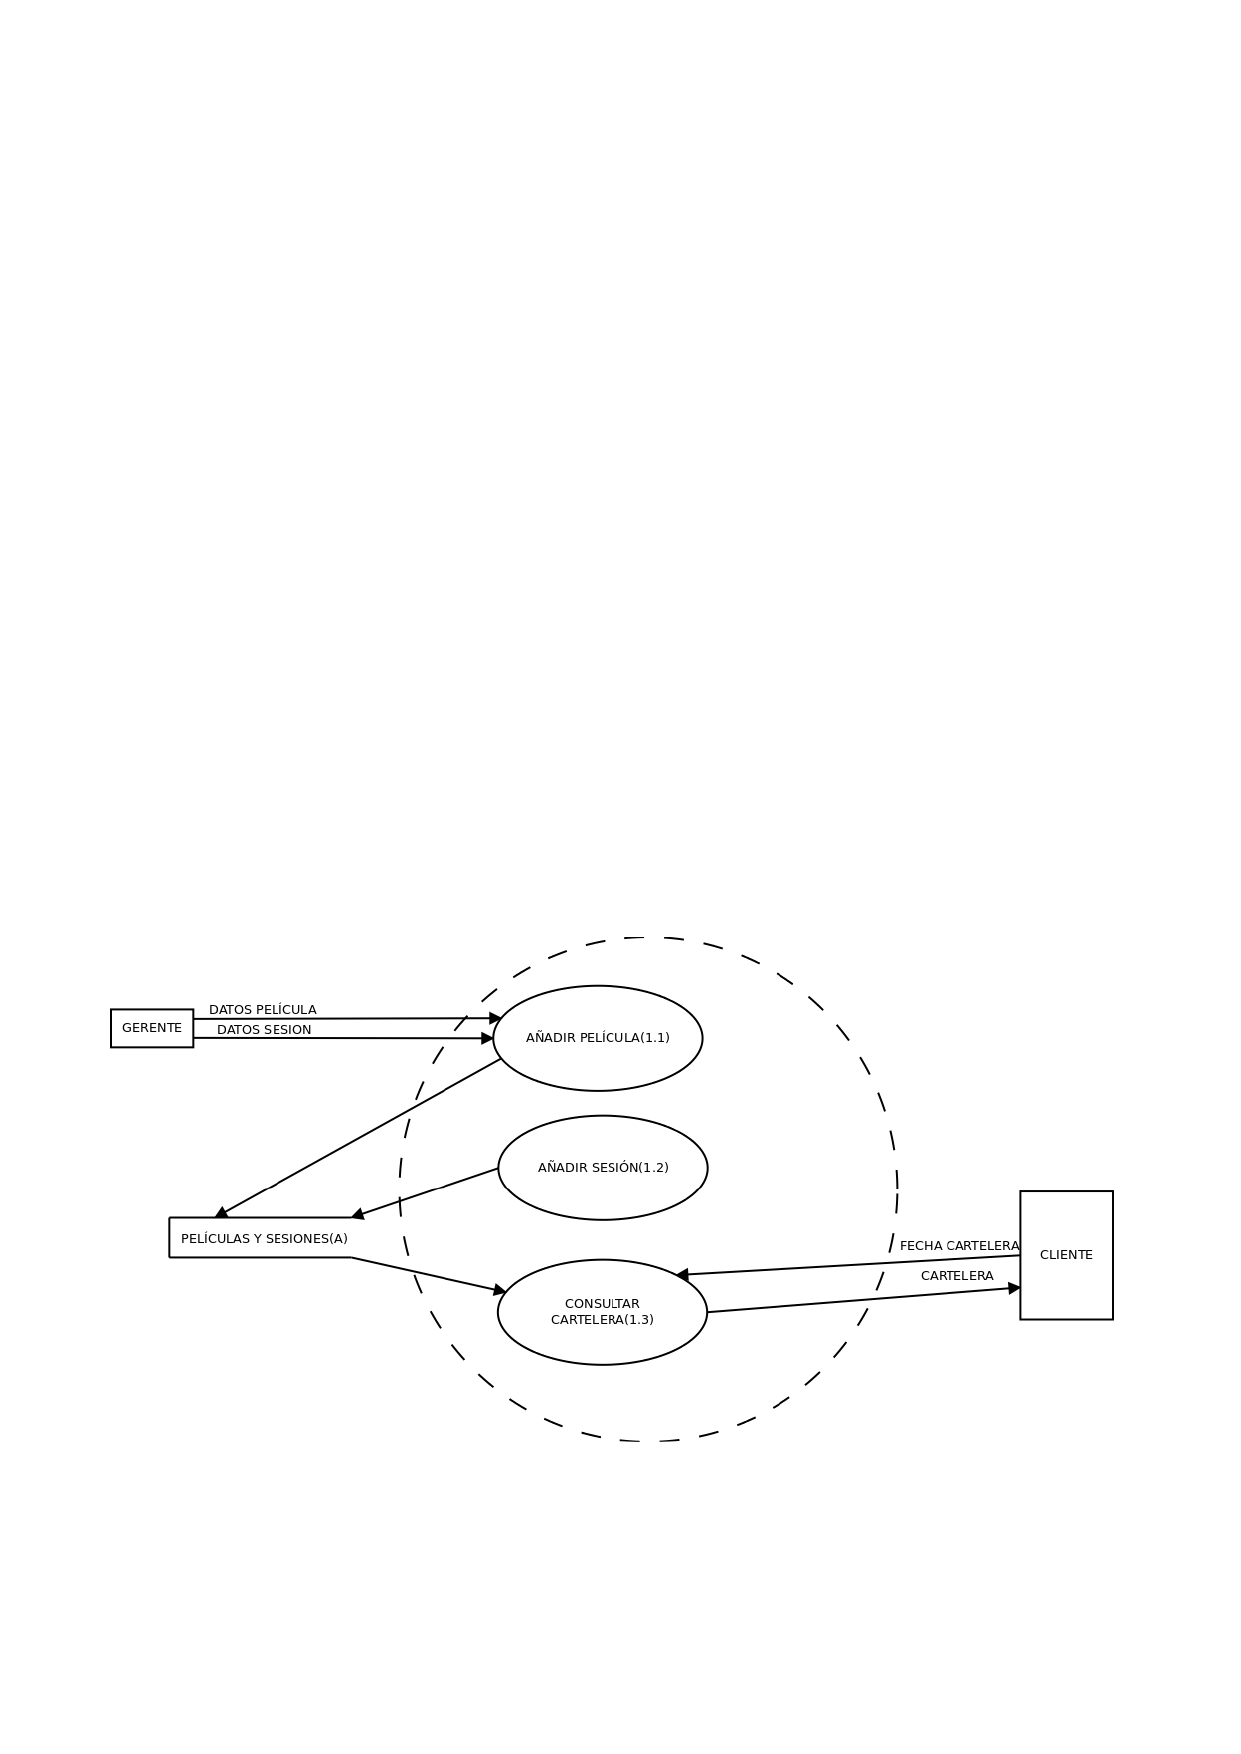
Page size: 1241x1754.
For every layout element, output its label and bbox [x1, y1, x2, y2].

picture [110, 937, 1115, 1442]
